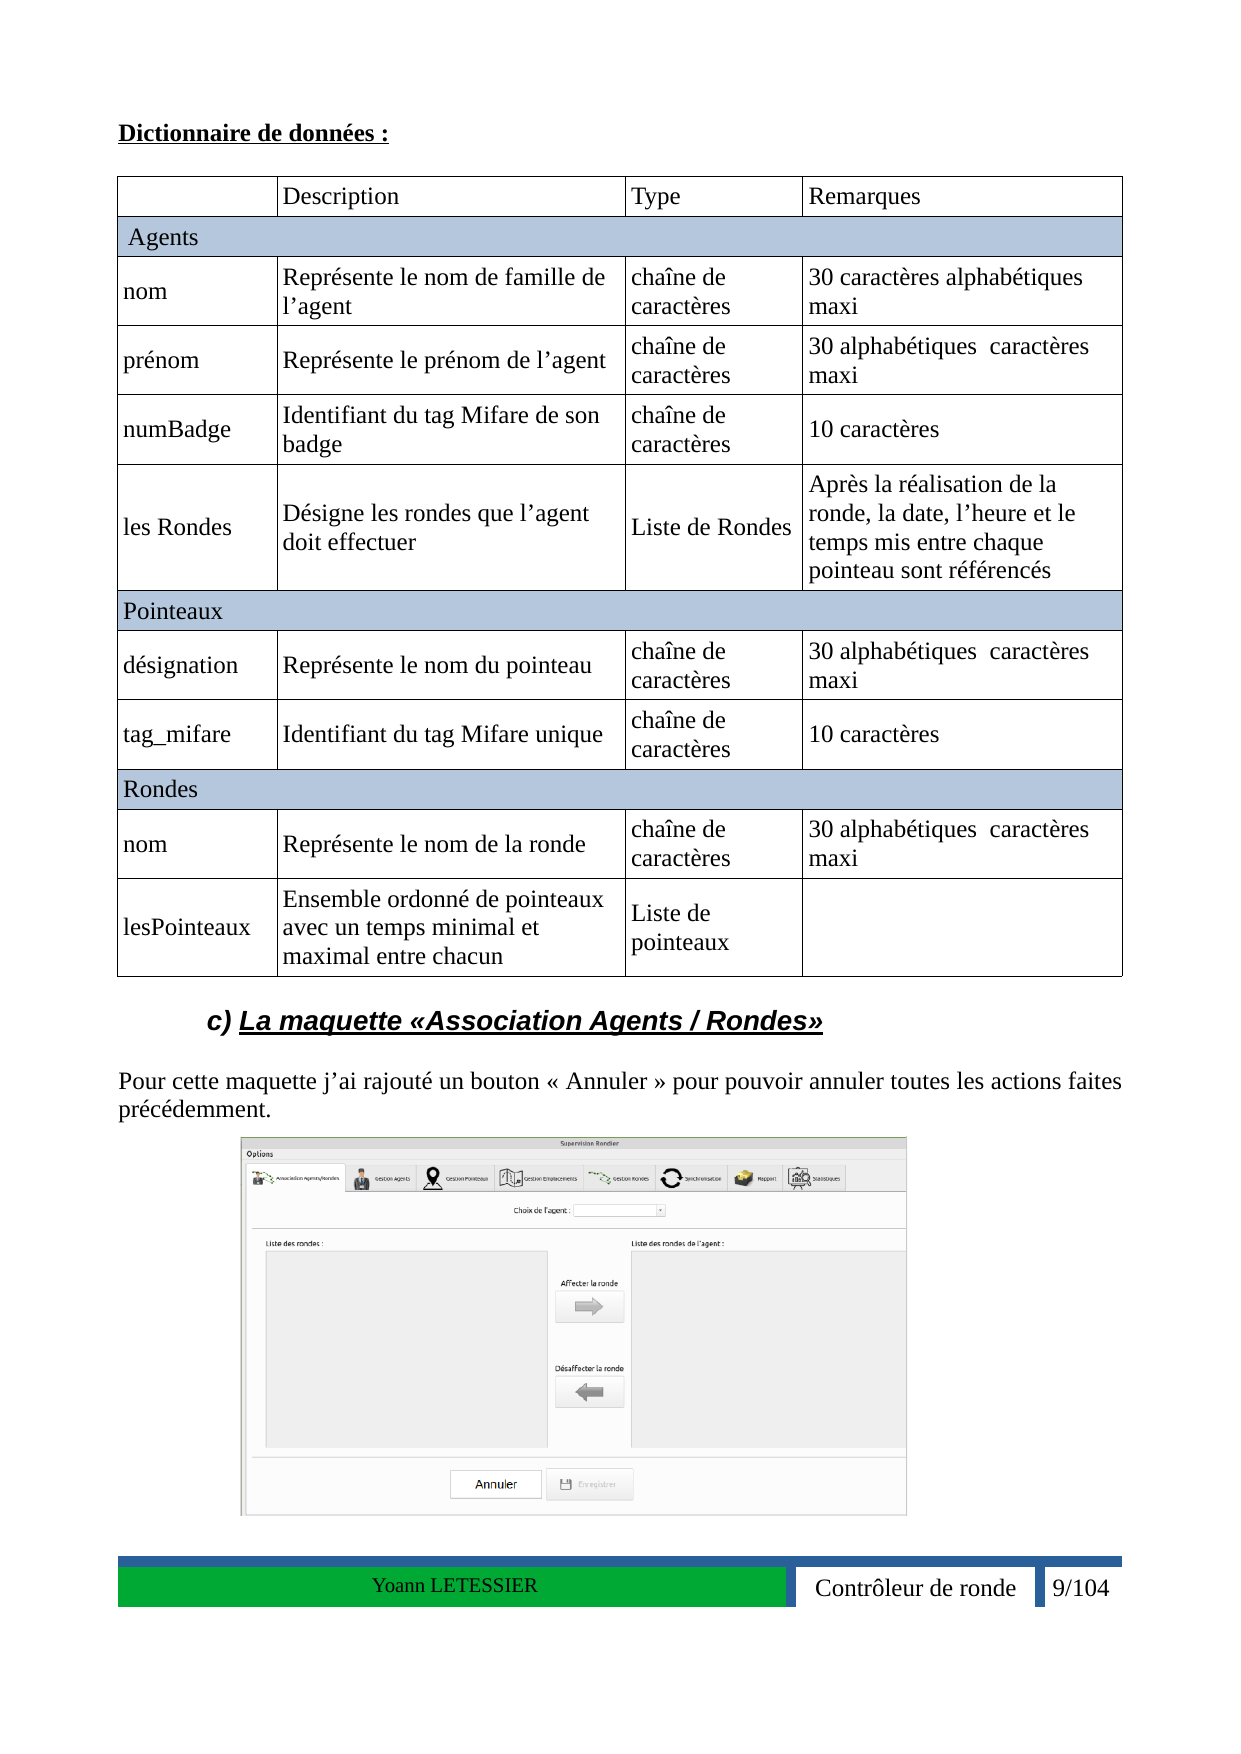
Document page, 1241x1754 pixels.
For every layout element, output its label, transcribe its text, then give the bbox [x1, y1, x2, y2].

table_cell Représente le nom du pointeau [278, 631, 625, 699]
table_cell Identifiant du tag Mifare de son badge [278, 395, 625, 463]
table_cell tag_mifare [118, 700, 277, 768]
table_cell prénom [118, 326, 277, 394]
table_cell Représente le nom de la ronde [278, 810, 625, 878]
table_cell 30 alphabétiques caractères maxi [803, 631, 1122, 699]
table_cell 30 alphabétiques caractères maxi [803, 326, 1122, 394]
table_cell 10 caractères [803, 700, 1122, 768]
table_cell [803, 879, 1122, 976]
table_header [118, 177, 277, 216]
table_cell 30 alphabétiques caractères maxi [803, 810, 1122, 878]
table_cell les Rondes [118, 465, 277, 590]
table_cell 30 caractères alphabétiques maxi [803, 257, 1122, 325]
table_cell Ensemble ordonné de pointeaux avec un temps minimal et maximal entre chacun [278, 879, 625, 976]
table_cell Représente le nom de famille de l’agent [278, 257, 625, 325]
table_cell numBadge [118, 395, 277, 463]
table_cell Liste de pointeaux [626, 879, 802, 976]
table_cell Représente le prénom de l’agent [278, 326, 625, 394]
table_cell chaîne de caractères [626, 700, 802, 768]
table_cell nom [118, 810, 277, 878]
table_cell Identifiant du tag Mifare unique [278, 700, 625, 768]
table_cell chaîne de caractères [626, 810, 802, 878]
table_header Remarques [803, 177, 1122, 216]
table_header Description [278, 177, 625, 216]
table_cell nom [118, 257, 277, 325]
table_cell chaîne de caractères [626, 631, 802, 699]
picture [240, 1136, 908, 1516]
table_cell chaîne de caractères [626, 257, 802, 325]
table_cell désignation [118, 631, 277, 699]
subtitle La maquette «Association Agents / Rondes» [118, 1004, 1122, 1036]
table_cell Rondes [118, 770, 1122, 809]
text Dictionnaire de données : [118, 118, 1122, 147]
text Pour cette maquette j’ai rajouté un bouton « Annuler » pour pouvoir annuler toutes les actions faites précédemment. [118, 1066, 1122, 1123]
table_cell chaîne de caractères [626, 326, 802, 394]
table_cell Pointeaux [118, 591, 1122, 630]
table_cell Désigne les rondes que l’agent doit effectuer [278, 465, 625, 590]
table_cell lesPointeaux [118, 879, 277, 976]
table_cell Agents [118, 217, 1122, 256]
table_cell 10 caractères [803, 395, 1122, 463]
table_header Type [626, 177, 802, 216]
table_cell Liste de Rondes [626, 465, 802, 590]
table_cell chaîne de caractères [626, 395, 802, 463]
table_cell Après la réalisation de la ronde, la date, l’heure et le temps mis entre chaque pointeau sont référencés [803, 465, 1122, 590]
